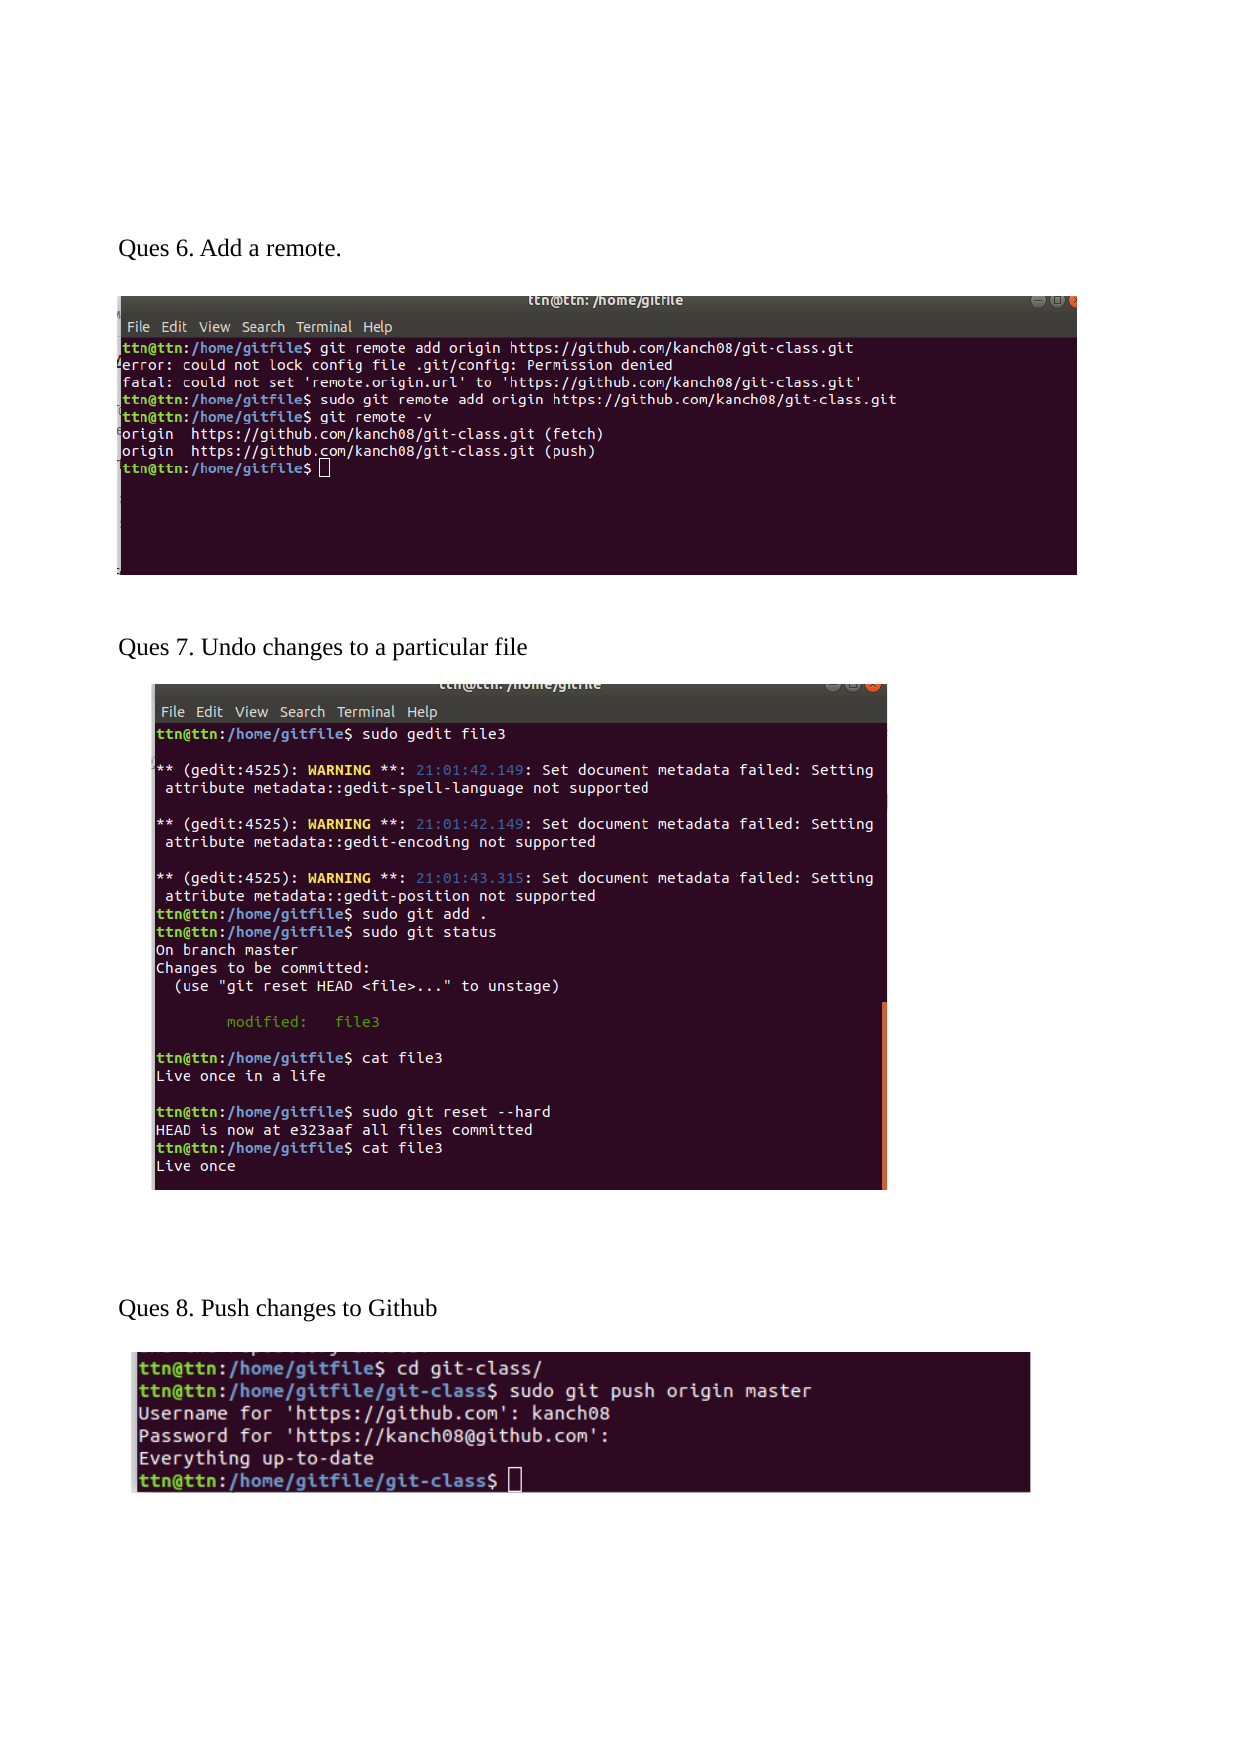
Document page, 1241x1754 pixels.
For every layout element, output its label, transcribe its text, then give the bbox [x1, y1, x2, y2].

text Ques 8. Push changes to Github [118, 1293, 1122, 1322]
text Ques 7. Undo changes to a particular file [118, 632, 1122, 661]
picture [117, 296, 1077, 575]
picture [131, 1422, 1031, 1493]
picture [151, 684, 888, 1190]
text Ques 6. Add a remote. [118, 233, 1122, 262]
